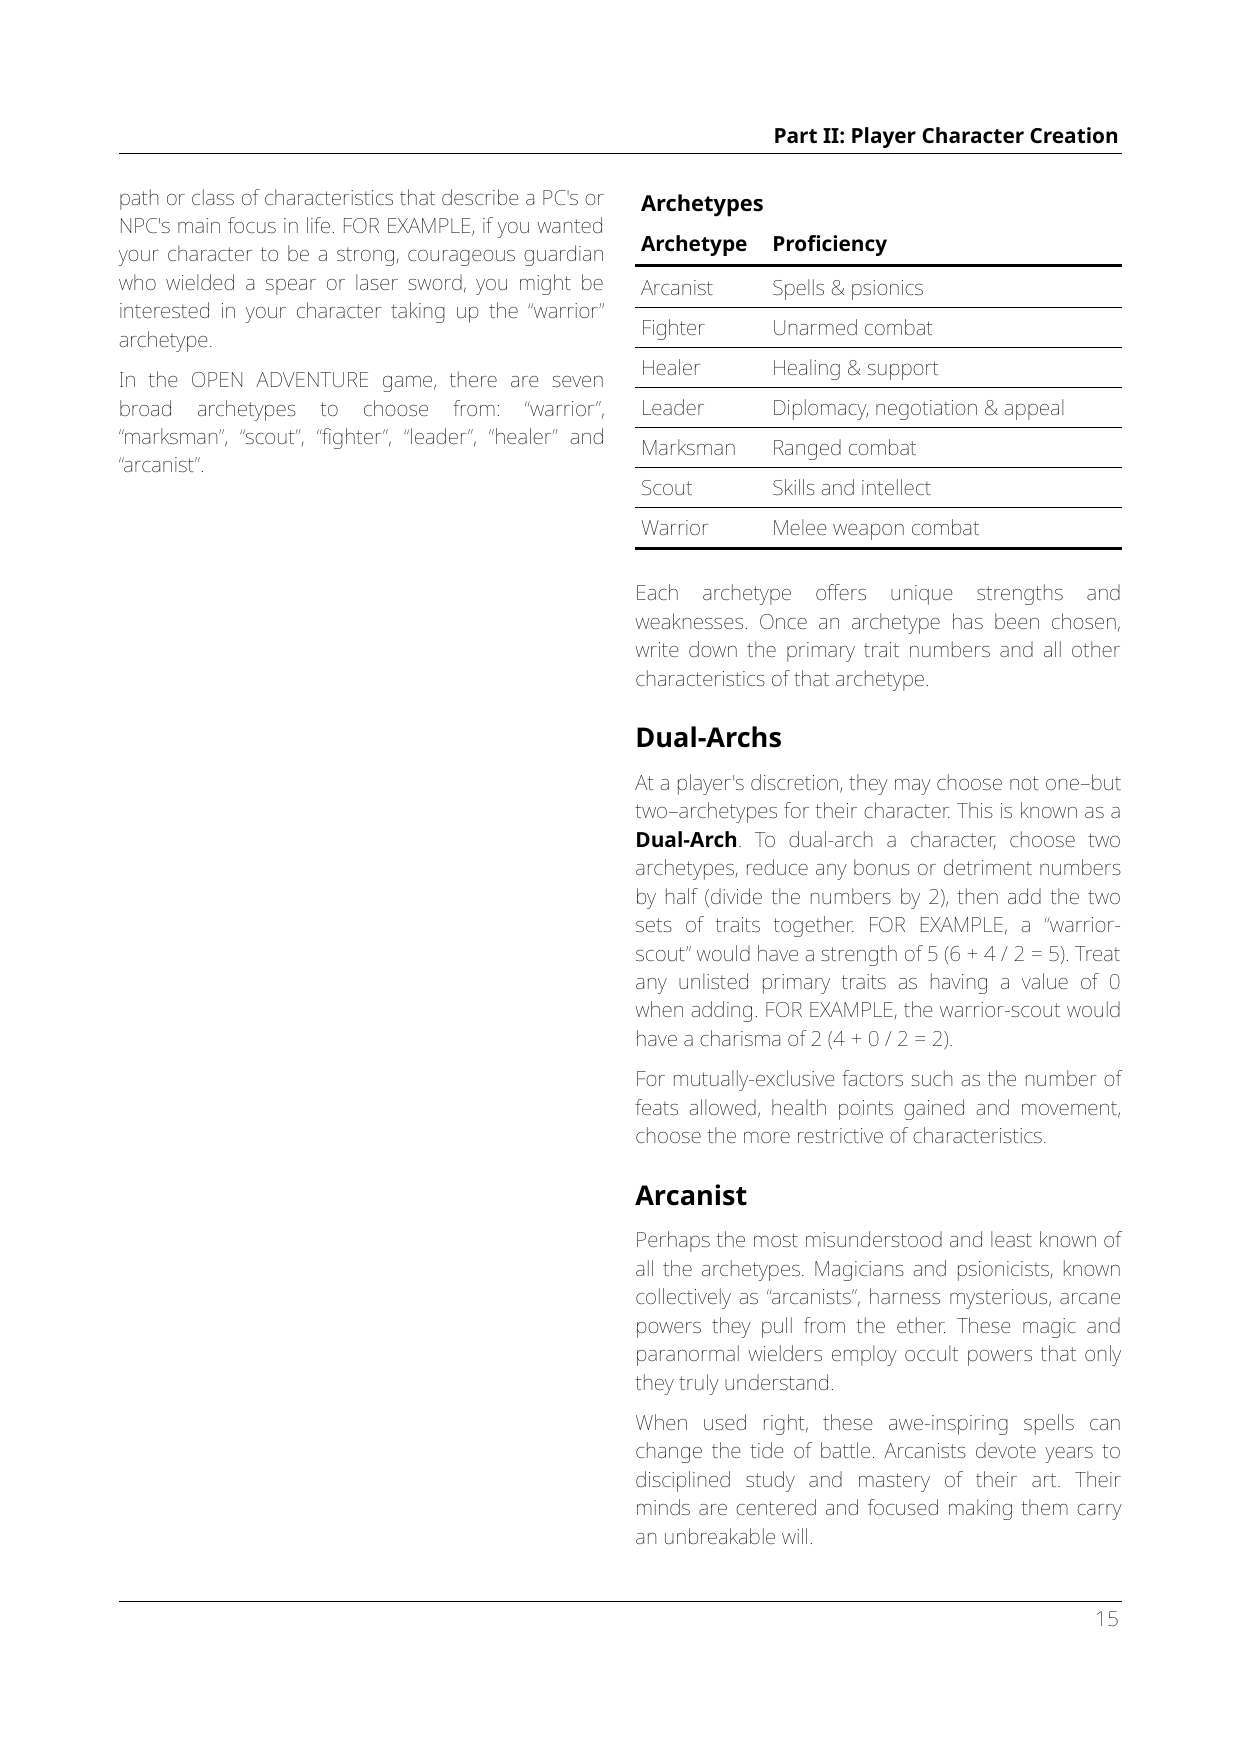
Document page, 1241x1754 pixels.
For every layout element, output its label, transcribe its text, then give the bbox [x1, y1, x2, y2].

text Each archetype offers unique strengths and weaknesses. Once an archetype has been chosen, write down the primary trait numbers and all other characteristics of that archetype. [635, 550, 1122, 692]
table_cell Healer [635, 348, 766, 387]
table_cell Melee weapon combat [766, 508, 1122, 547]
table_cell Arcanist [635, 267, 766, 307]
table_cell Diplomacy, negotiation & appeal [766, 388, 1122, 427]
text For mutually-exclusive factors such as the number of feats allowed, health points gained and movement, choose the more restrictive of characteristics. [635, 1064, 1122, 1150]
table_cell Unarmed combat [766, 308, 1122, 347]
subtitle Dual-Archs [635, 719, 1122, 756]
text path or class of characteristics that describe a PC's or NPC's main focus in life. FOR EXAMPLE, if you wanted your character to be a strong, courageous guardian who wielded a spear or laser sword, you might be interested in your character taking up the “warrior” archetype. [118, 183, 605, 353]
text When used right, these awe-inspiring spells can change the tide of battle. Arcanists devote years to disciplined study and mastery of their art. Their minds are centered and focused making them carry an unbreakable will. [635, 1408, 1122, 1550]
table_header Archetypes [635, 183, 1122, 224]
table_cell Marksman [635, 428, 766, 467]
table_cell Proficiency [766, 224, 1122, 264]
table_cell Skills and intellect [766, 468, 1122, 507]
text In the OPEN ADVENTURE game, there are seven broad archetypes to choose from: “warrior”, “marksman”, “scout”, “fighter”, “leader”, “healer” and “arcanist”. [118, 365, 605, 479]
table_cell Archetype [635, 224, 766, 264]
table_cell Ranged combat [766, 428, 1122, 467]
text Perhaps the most misunderstood and least known of all the archetypes. Magicians and psionicists, known collectively as “arcanists”, harness mysterious, arcane powers they pull from the ether. These magic and paranormal wielders employ occult powers that only they truly understand. [635, 1226, 1122, 1396]
subtitle Arcanist [635, 1176, 1122, 1213]
text At a player's discretion, they may choose not one–but two–archetypes for their character. This is known as a Dual-Arch. To dual-arch a character, choose two archetypes, reduce any bonus or detriment numbers by half (divide the numbers by 2), then add the two sets of traits together. FOR EXAMPLE, a “warrior-scout” would have a strength of 5 (6 + 4 / 2 = 5). Treat any unlisted primary traits as having a value of 0 when adding. FOR EXAMPLE, the warrior-scout would have a charisma of 2 (4 + 0 / 2 = 2). [635, 768, 1122, 1052]
table_cell Healing & support [766, 348, 1122, 387]
table_cell Warrior [635, 508, 766, 547]
table_cell Fighter [635, 308, 766, 347]
table_cell Scout [635, 468, 766, 507]
table_cell Leader [635, 388, 766, 427]
table_cell Spells & psionics [766, 267, 1122, 307]
